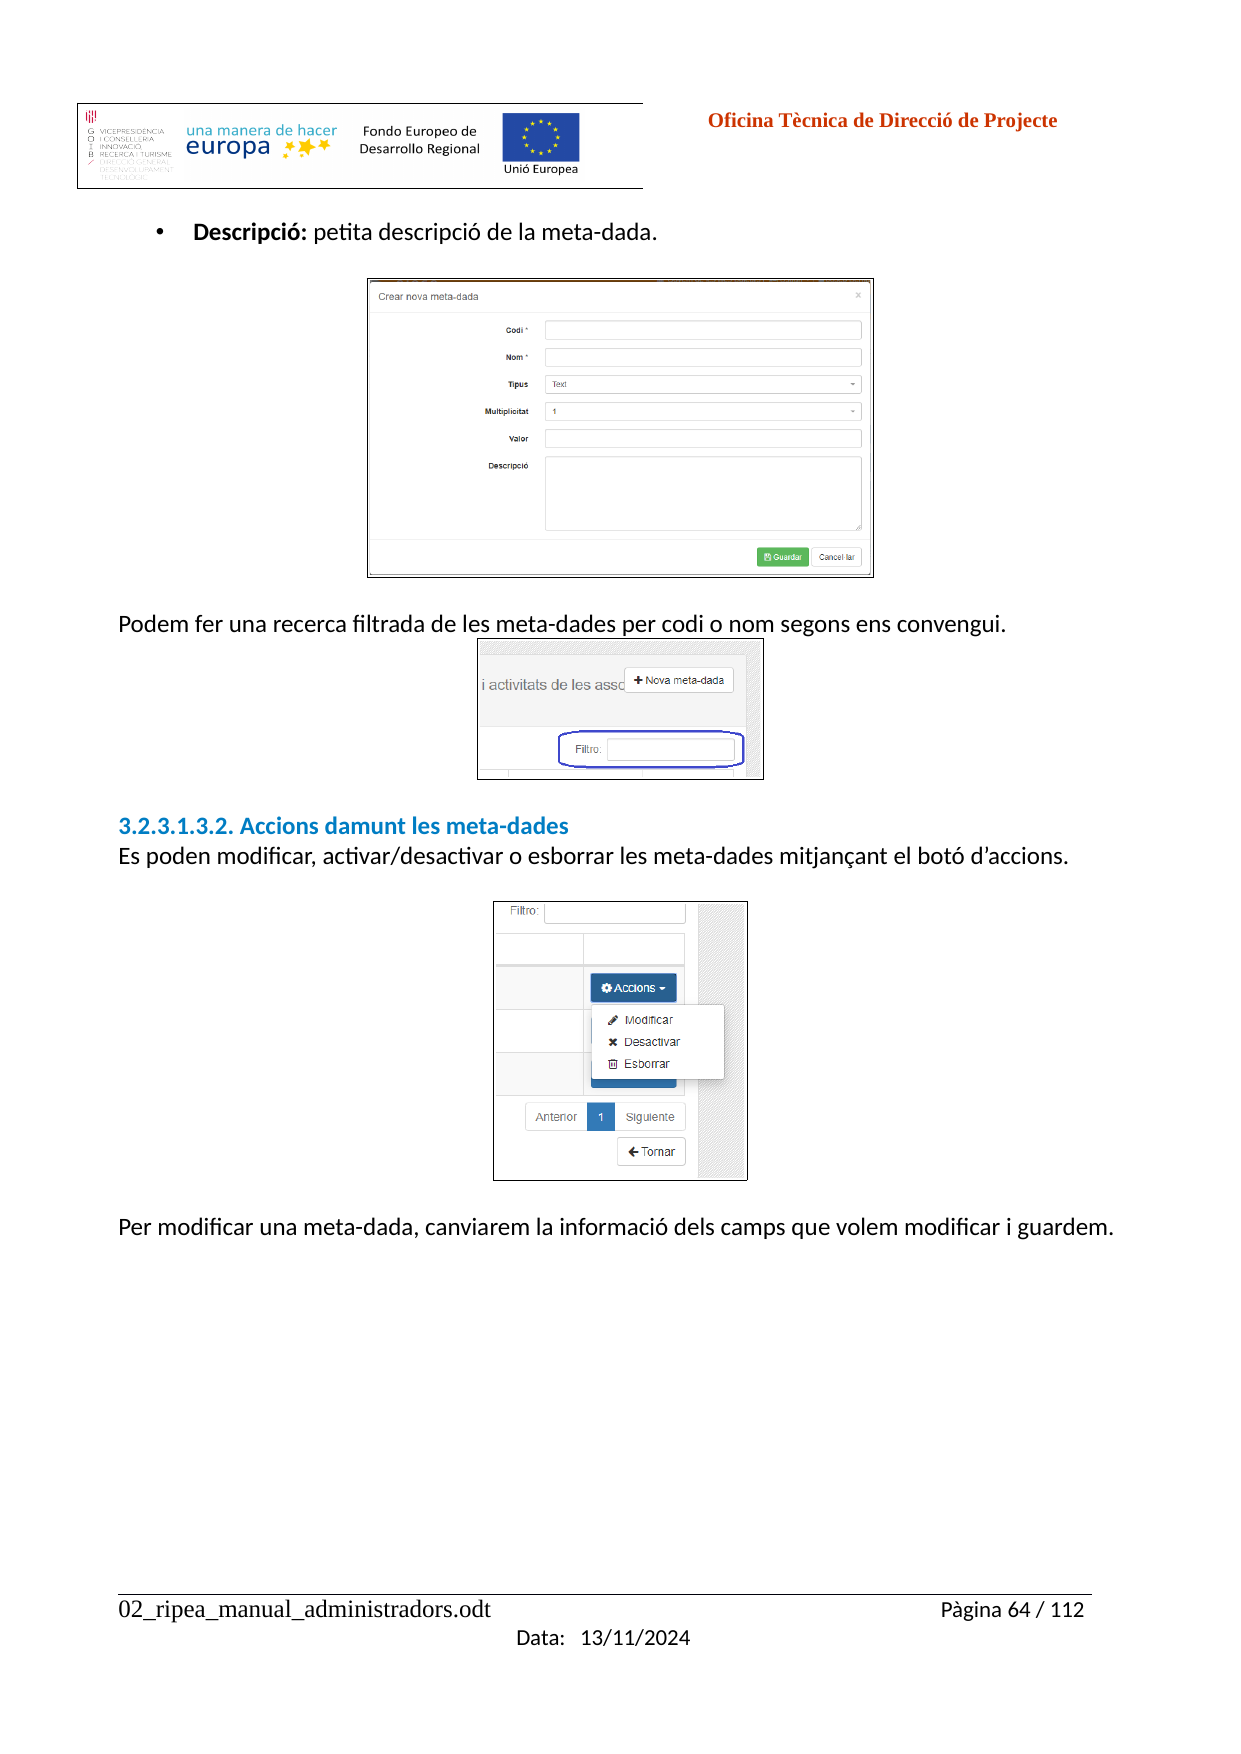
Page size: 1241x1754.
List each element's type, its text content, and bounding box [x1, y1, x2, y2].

subtitle 3.2.3.1.3.2. Accions damunt les meta-dades [118, 810, 1122, 840]
list Descripció: petita descripció de la meta-dada. [156, 216, 1122, 247]
picture [496, 904, 745, 1178]
text Per modificar una meta-dada, canviarem la informació dels camps que volem modificar i guardem. [118, 1211, 1122, 1241]
picture [184, 108, 585, 182]
text Podem fer una recerca filtrada de les meta-dades per codi o nom segons ens convengui. [118, 608, 1122, 638]
text Es poden modificar, activar/desactivar o esborrar les meta-dades mitjançant el botó d’accions. [118, 840, 1122, 871]
picture [479, 641, 761, 777]
picture [369, 280, 871, 575]
picture [82, 108, 178, 182]
